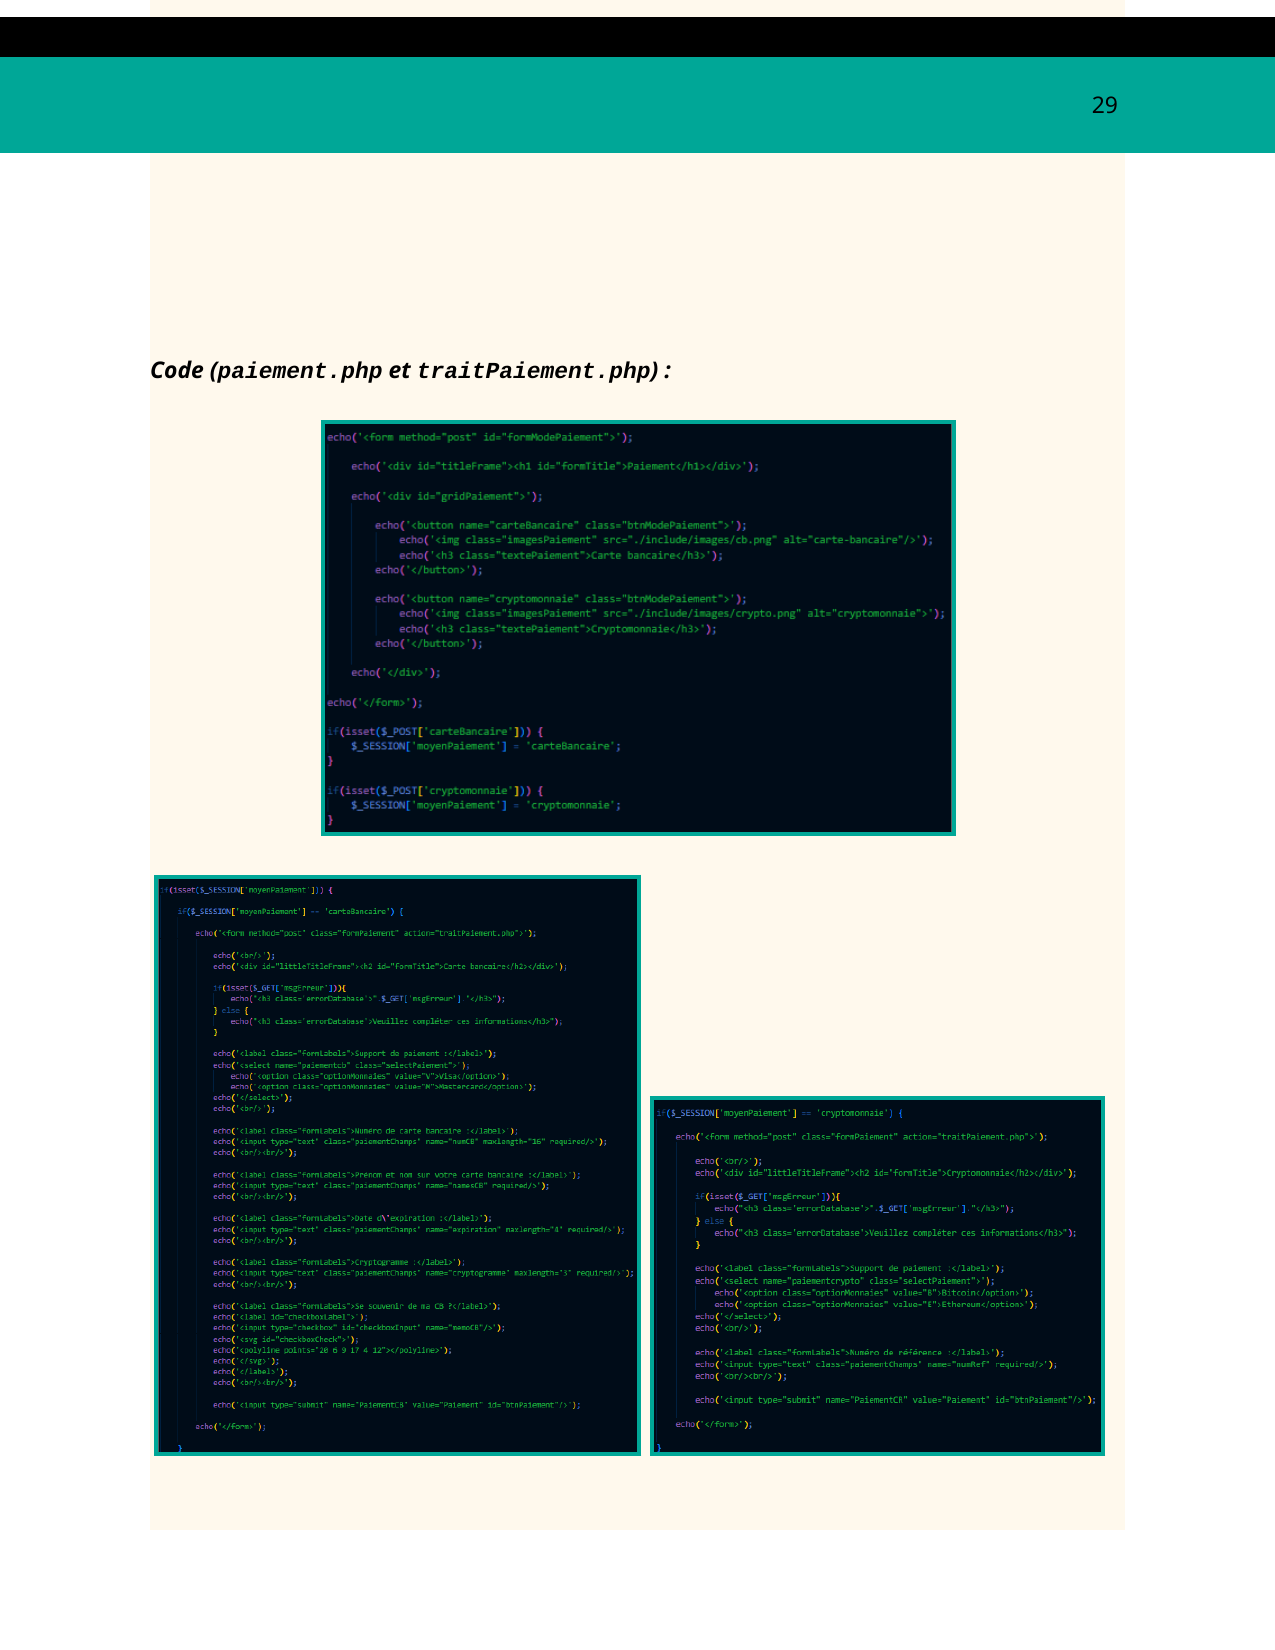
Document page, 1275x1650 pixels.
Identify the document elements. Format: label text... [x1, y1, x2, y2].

picture [158, 879, 637, 1452]
text Code (paiement.php et traitPaiement.php) : [150, 354, 1127, 386]
picture [654, 1100, 1101, 1452]
picture [325, 424, 952, 832]
